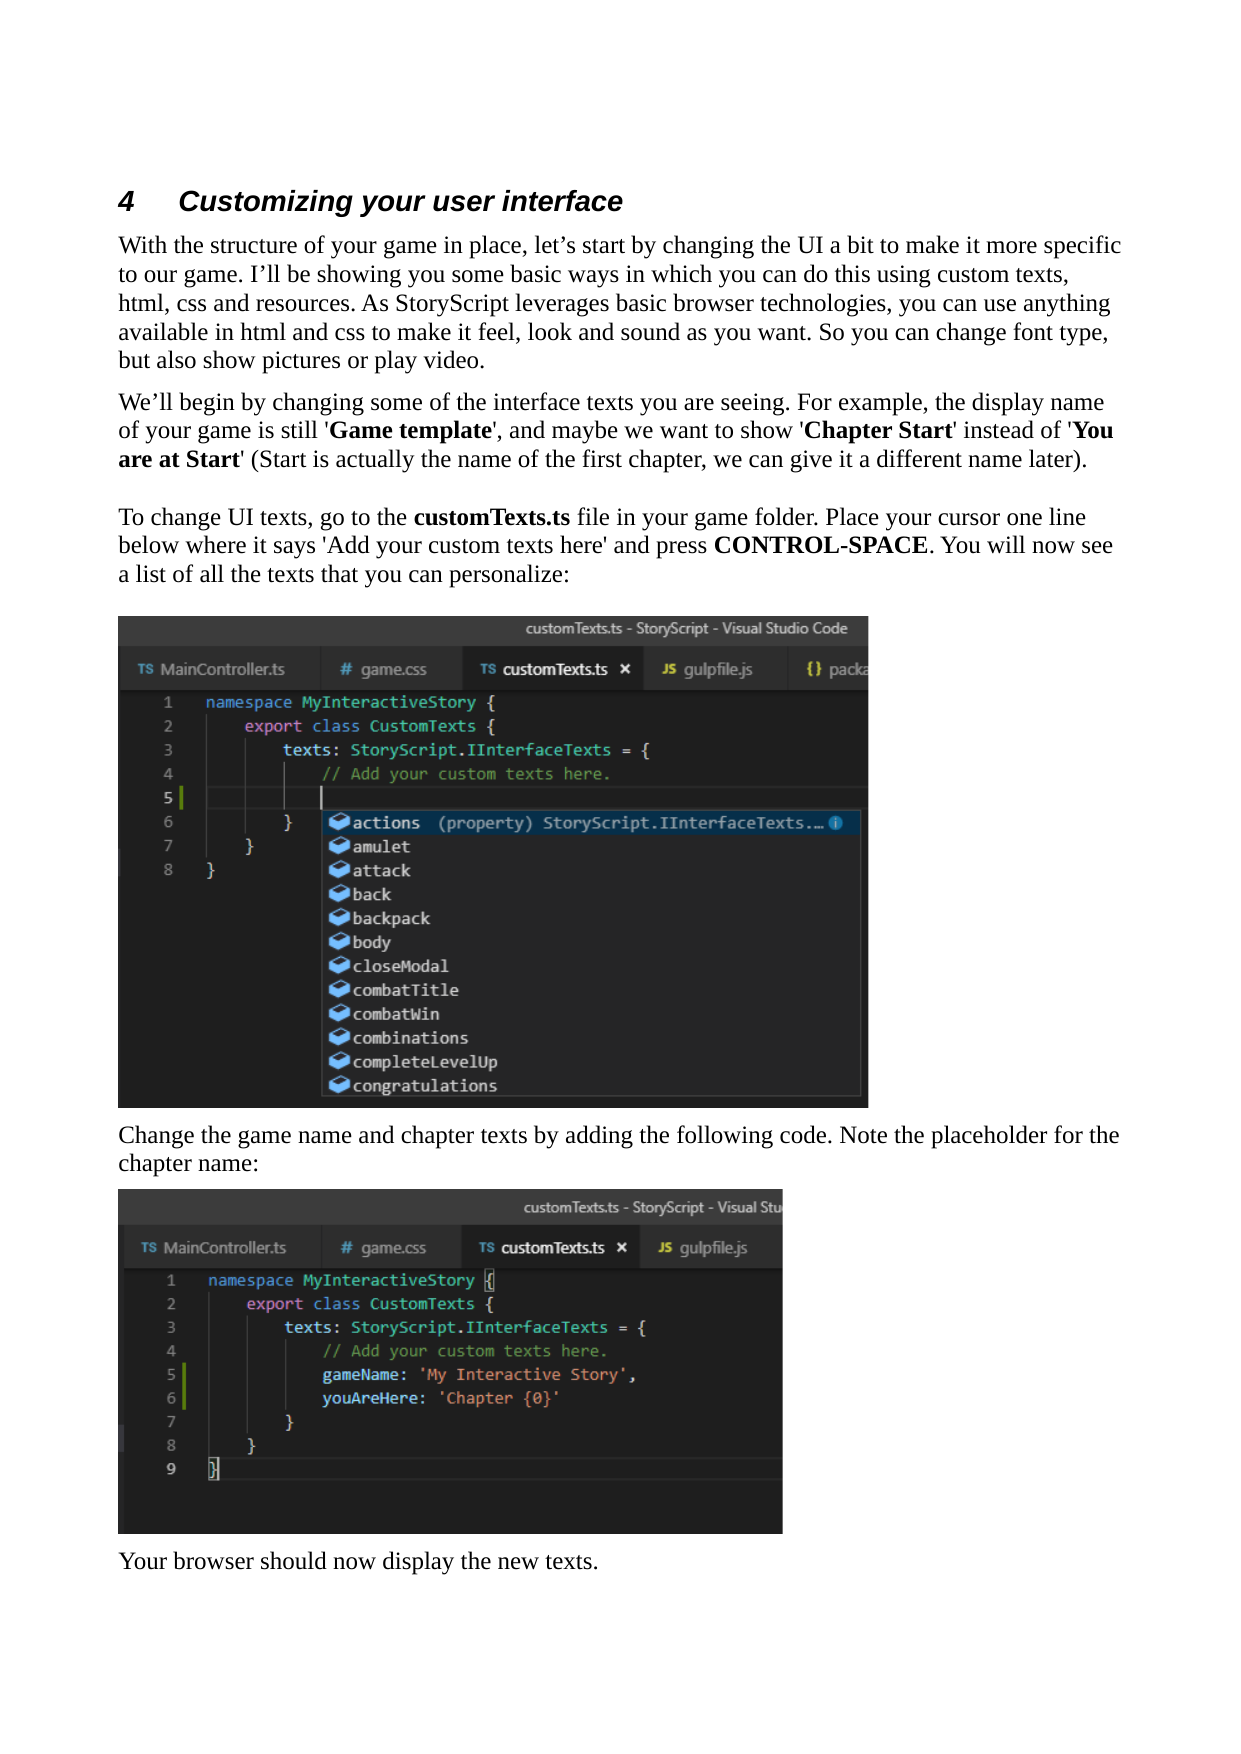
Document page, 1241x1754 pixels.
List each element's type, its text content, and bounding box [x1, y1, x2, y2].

text Change the game name and chapter texts by adding the following code. Note the placeholder for the chapter name: [118, 1120, 1122, 1177]
subtitle Customizing your user interface [118, 184, 1122, 218]
text To change UI texts, go to the customTexts.ts file in your game folder. Place your cursor one line below where it says 'Add your custom texts here' and press CONTROL-SPACE. You will now see a list of all the texts that you can personalize: [118, 502, 1122, 588]
text We’ll begin by changing some of the interface texts you are seeing. For example, the display name of your game is still 'Game template', and maybe we want to show 'Chapter Start' instead of 'You are at Start' (Start is actually the name of the first chapter, we can give it a different name later). [118, 387, 1122, 473]
text Your browser should now display the new texts. [118, 1546, 1122, 1575]
text With the structure of your game in place, let’s start by changing the UI a bit to make it more specific to our game. I’ll be showing you some basic ways in which you can do this using custom texts, html, css and resources. As StoryScript leverages basic browser technologies, you can use anything available in html and css to make it feel, look and sound as you want. So you can change font type, but also show pictures or play video. [118, 230, 1122, 374]
